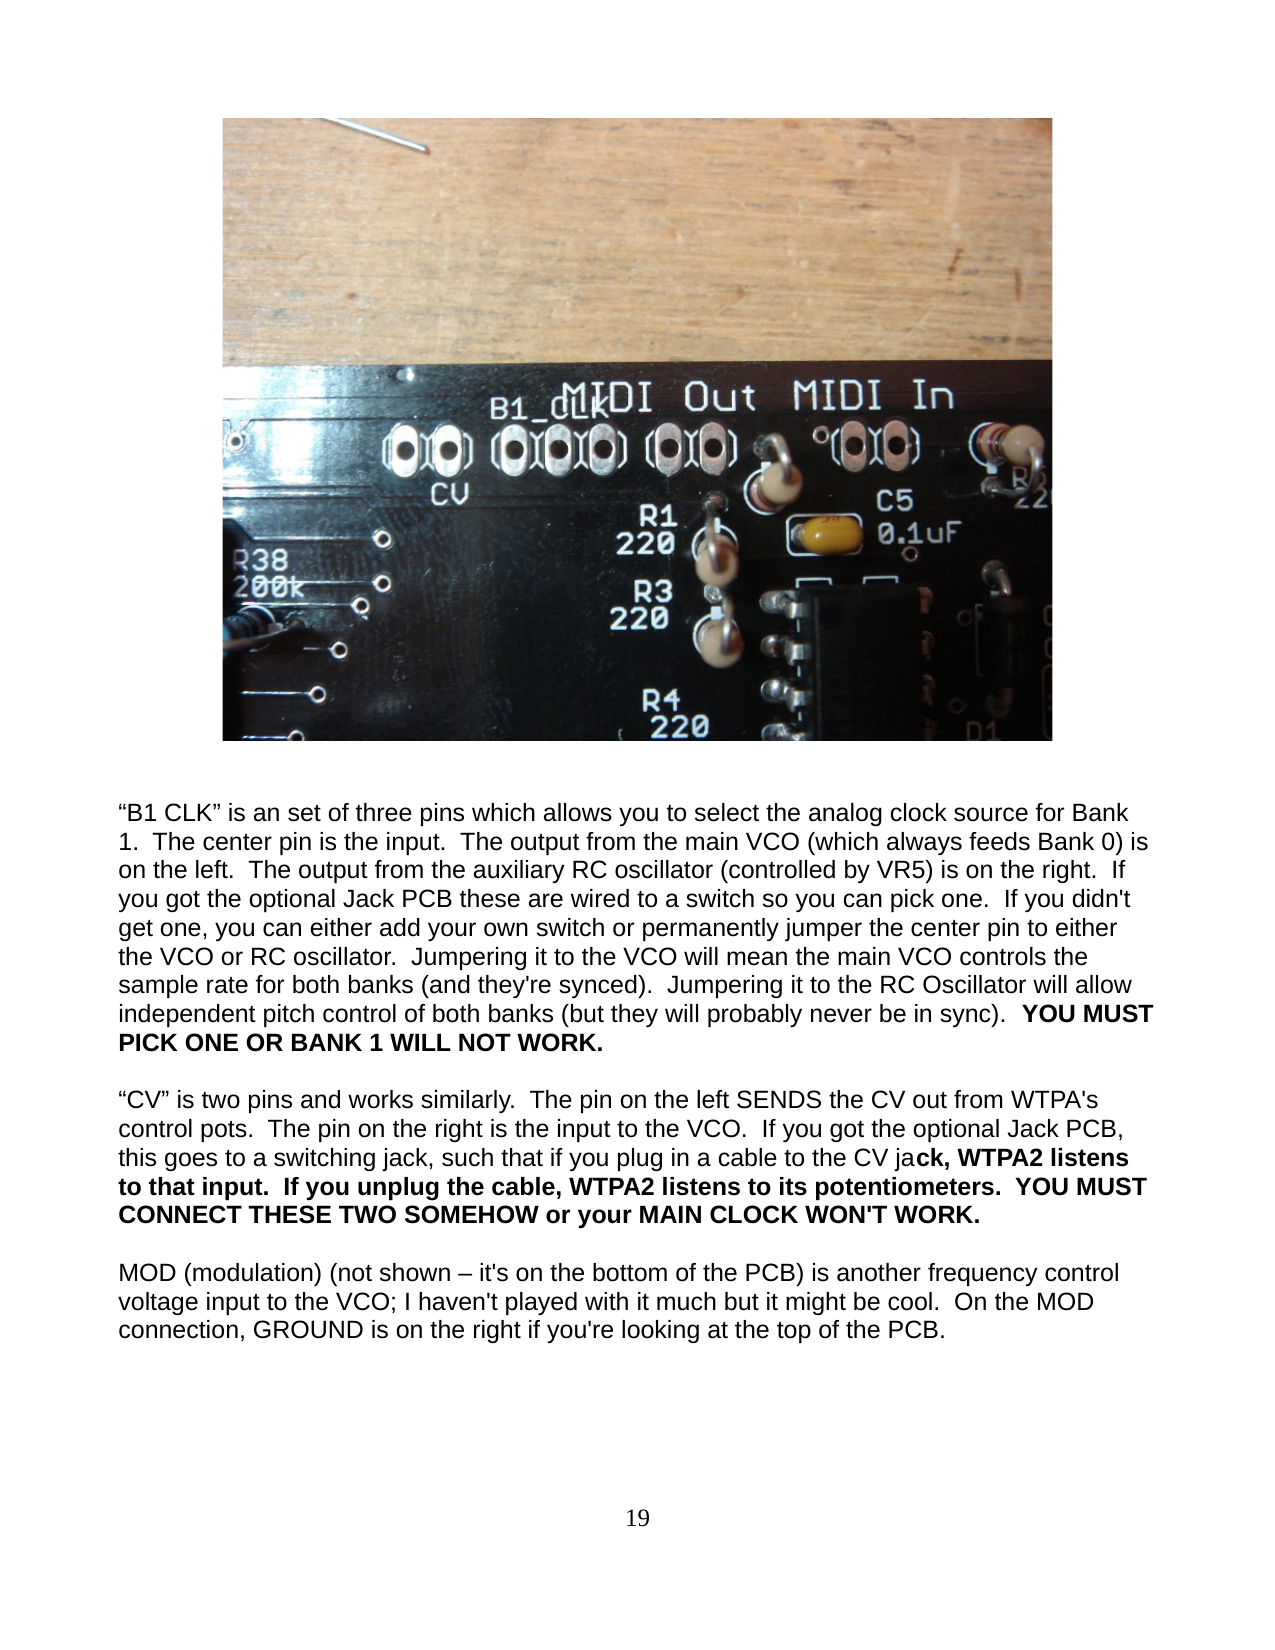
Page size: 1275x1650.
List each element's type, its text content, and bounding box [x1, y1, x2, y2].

text MOD (modulation) (not shown – it's on the bottom of the PCB) is another frequency control voltage input to the VCO; I haven't played with it much but it might be cool. On the MOD connection, GROUND is on the right if you're looking at the top of the PCB. [118, 1258, 1157, 1344]
text “B1 CLK” is an set of three pins which allows you to select the analog clock source for Bank 1. The center pin is the input. The output from the main VCO (which always feeds Bank 0) is on the left. The output from the auxiliary RC oscillator (controlled by VR5) is on the right. If you got the optional Jack PCB these are wired to a switch so you can pick one. If you didn't get one, you can either add your own switch or permanently jumper the center pin to either the VCO or RC oscillator. Jumpering it to the VCO will mean the main VCO controls the sample rate for both banks (and they're synced). Jumpering it to the RC Oscillator will allow independent pitch control of both banks (but they will probably never be in sync). YOU MUST PICK ONE OR BANK 1 WILL NOT WORK. [118, 798, 1157, 1057]
picture [222, 118, 1053, 741]
text “CV” is two pins and works similarly. The pin on the left SENDS the CV out from WTPA's control pots. The pin on the right is the input to the VCO. If you got the optional Jack PCB, this goes to a switching jack, such that if you plug in a cable to the CV jack, WTPA2 listens to that input. If you unplug the cable, WTPA2 listens to its potentiometers. YOU MUST CONNECT THESE TWO SOMEHOW or your MAIN CLOCK WON'T WORK. [118, 1085, 1157, 1229]
